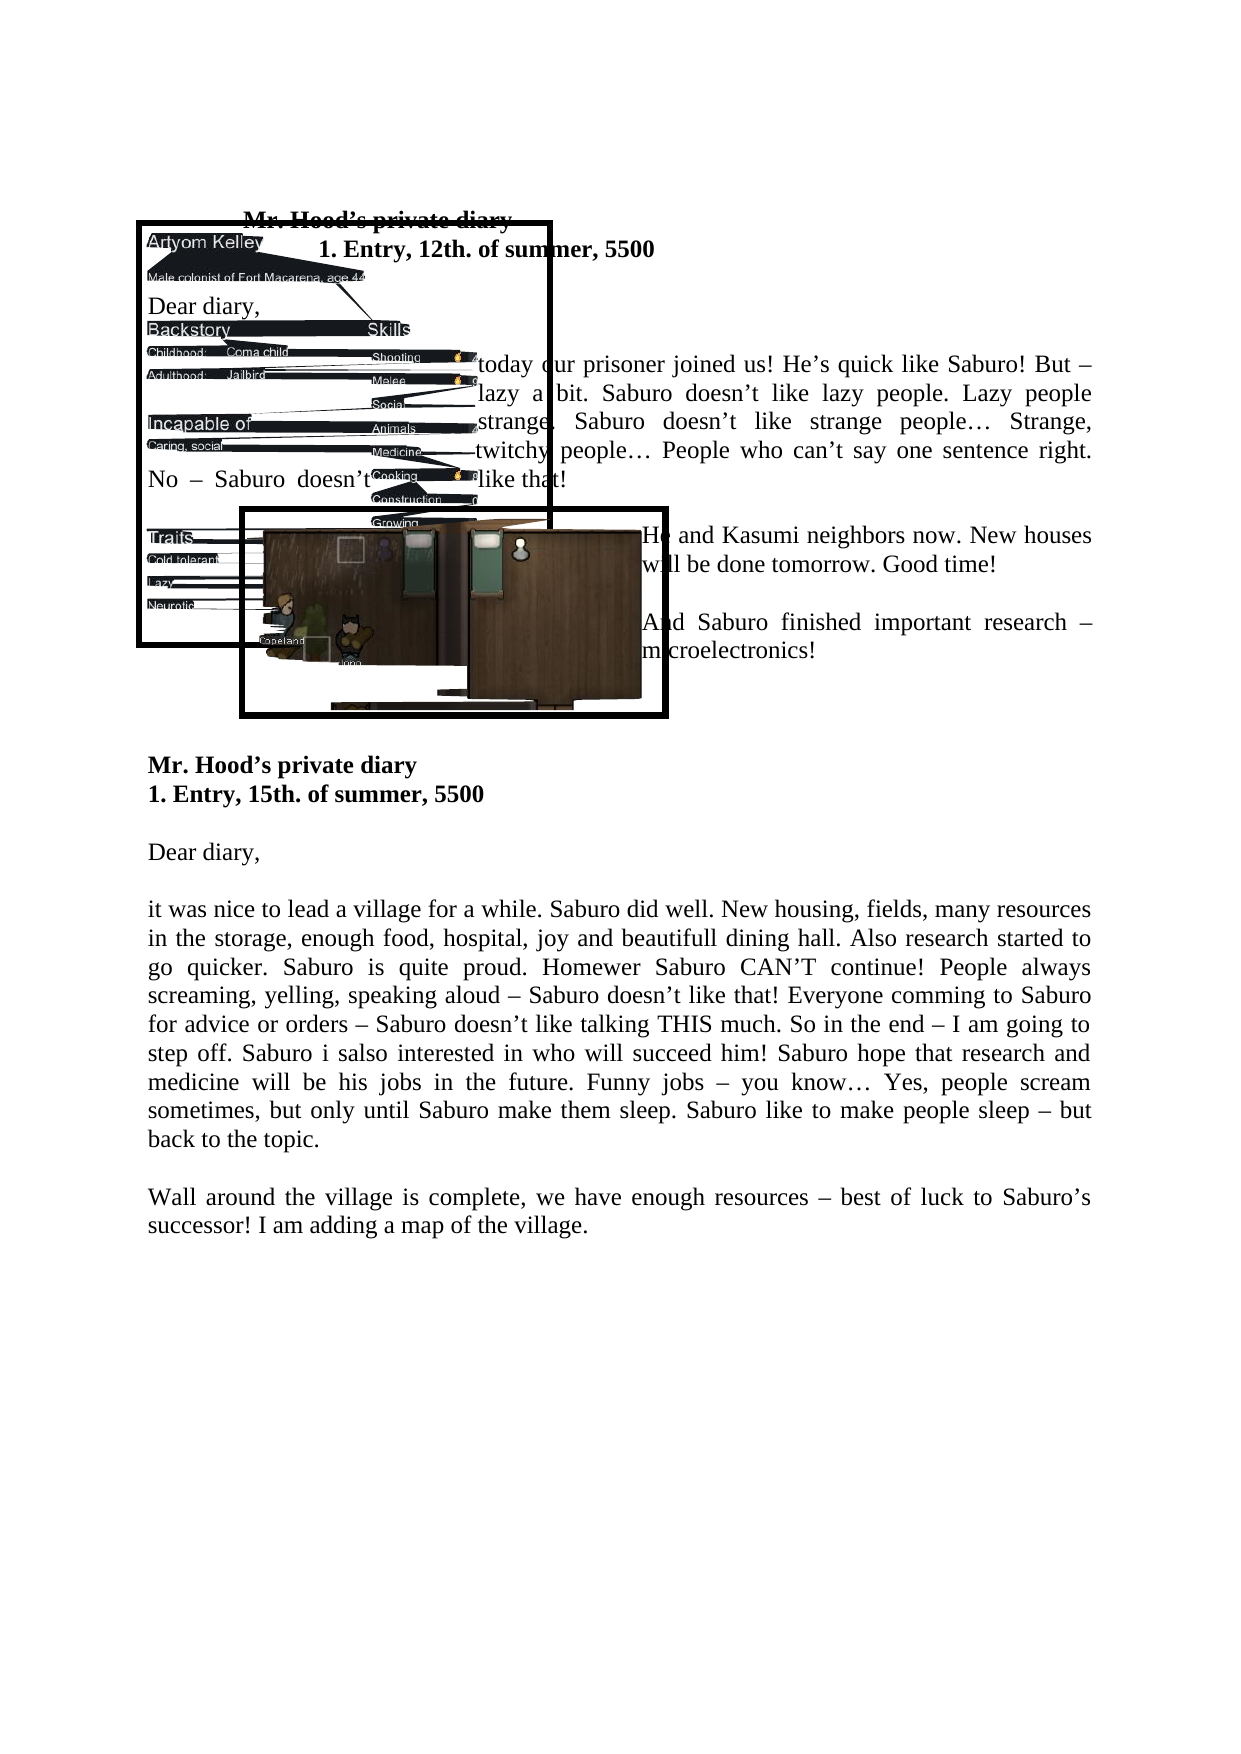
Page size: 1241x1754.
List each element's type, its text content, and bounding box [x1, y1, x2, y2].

text He and Kasumi neighbors now. New houses will be done tomorrow. Good time! [553, 521, 662, 578]
text And Saburo finished important research – microelectronics! [148, 648, 239, 664]
text Wall around the village is complete, we have enough resources – best of luck to Saburo’s successor! I am adding a map of the village. [148, 1182, 1093, 1239]
text Mr. Hood’s private diary [148, 205, 1093, 234]
text it was nice to lead a village for a while. Saburo did well. New housing, fields, many resources in the storage, enough food, hospital, joy and beautifull dining hall. Also research started to go quicker. Saburo is quite proud. Homewer Saburo CAN’T continue! People always screaming, yelling, speaking aloud – Saburo doesn’t like that! Everyone comming to Saburo for advice or orders – Saburo doesn’t like talking THIS much. So in the end – I am going to step off. Saburo i salso interested in who will succeed him! Saburo hope that research and medicine will be his jobs in the future. Funny jobs – you know… Yes, people scream sometimes, but only until Saburo make them sleep. Saburo like to make people sleep – but back to the topic. [148, 894, 1093, 1153]
text 1. Entry, 12th. of summer, 5500 [553, 234, 1093, 263]
text [348, 291, 547, 320]
text And Saburo finished important research – microelectronics! [669, 607, 1093, 664]
text Mr. Hood’s private diary [148, 751, 1093, 779]
text today our prisoner joined us! He’s quick like Saburo! But – lazy a bit. Saburo doesn’t like lazy people. Lazy people strange. Saburo doesn’t like strange people… Strange, twitchy people… People who can’t say one sentence right. No – Saburo doesn’t like that! [148, 449, 450, 493]
text Dear diary, [148, 837, 1093, 866]
text 1. Entry, 15th. of summer, 5500 [148, 779, 1093, 808]
text And Saburo finished important research – microelectronics! [245, 648, 338, 664]
text And Saburo finished important research – microelectronics! [245, 610, 285, 642]
text He and Kasumi neighbors now. New houses will be done tomorrow. Good time! [669, 521, 1093, 578]
text Dear diary, [148, 291, 370, 320]
text today our prisoner joined us! He’s quick like Saburo! But – lazy a bit. Saburo doesn’t like lazy people. Lazy people strange. Saburo doesn’t like strange people… Strange, twitchy people… People who can’t say one sentence right. No – Saburo doesn’t like that! [222, 349, 547, 493]
text 1. Entry, 12th. of summer, 5500 [243, 234, 547, 263]
text today our prisoner joined us! He’s quick like Saburo! But – lazy a bit. Saburo doesn’t like lazy people. Lazy people strange. Saburo doesn’t like strange people… Strange, twitchy people… People who can’t say one sentence right. No – Saburo doesn’t like that! [553, 349, 1093, 493]
text He and Kasumi neighbors now. New houses will be done tomorrow. Good time! [148, 532, 239, 553]
text And Saburo finished important research – microelectronics! [148, 609, 239, 642]
text today our prisoner joined us! He’s quick like Saburo! But – lazy a bit. Saburo doesn’t like lazy people. Lazy people strange. Saburo doesn’t like strange people… Strange, twitchy people… People who can’t say one sentence right. No – Saburo doesn’t like that! [148, 379, 471, 414]
text [553, 291, 1093, 320]
